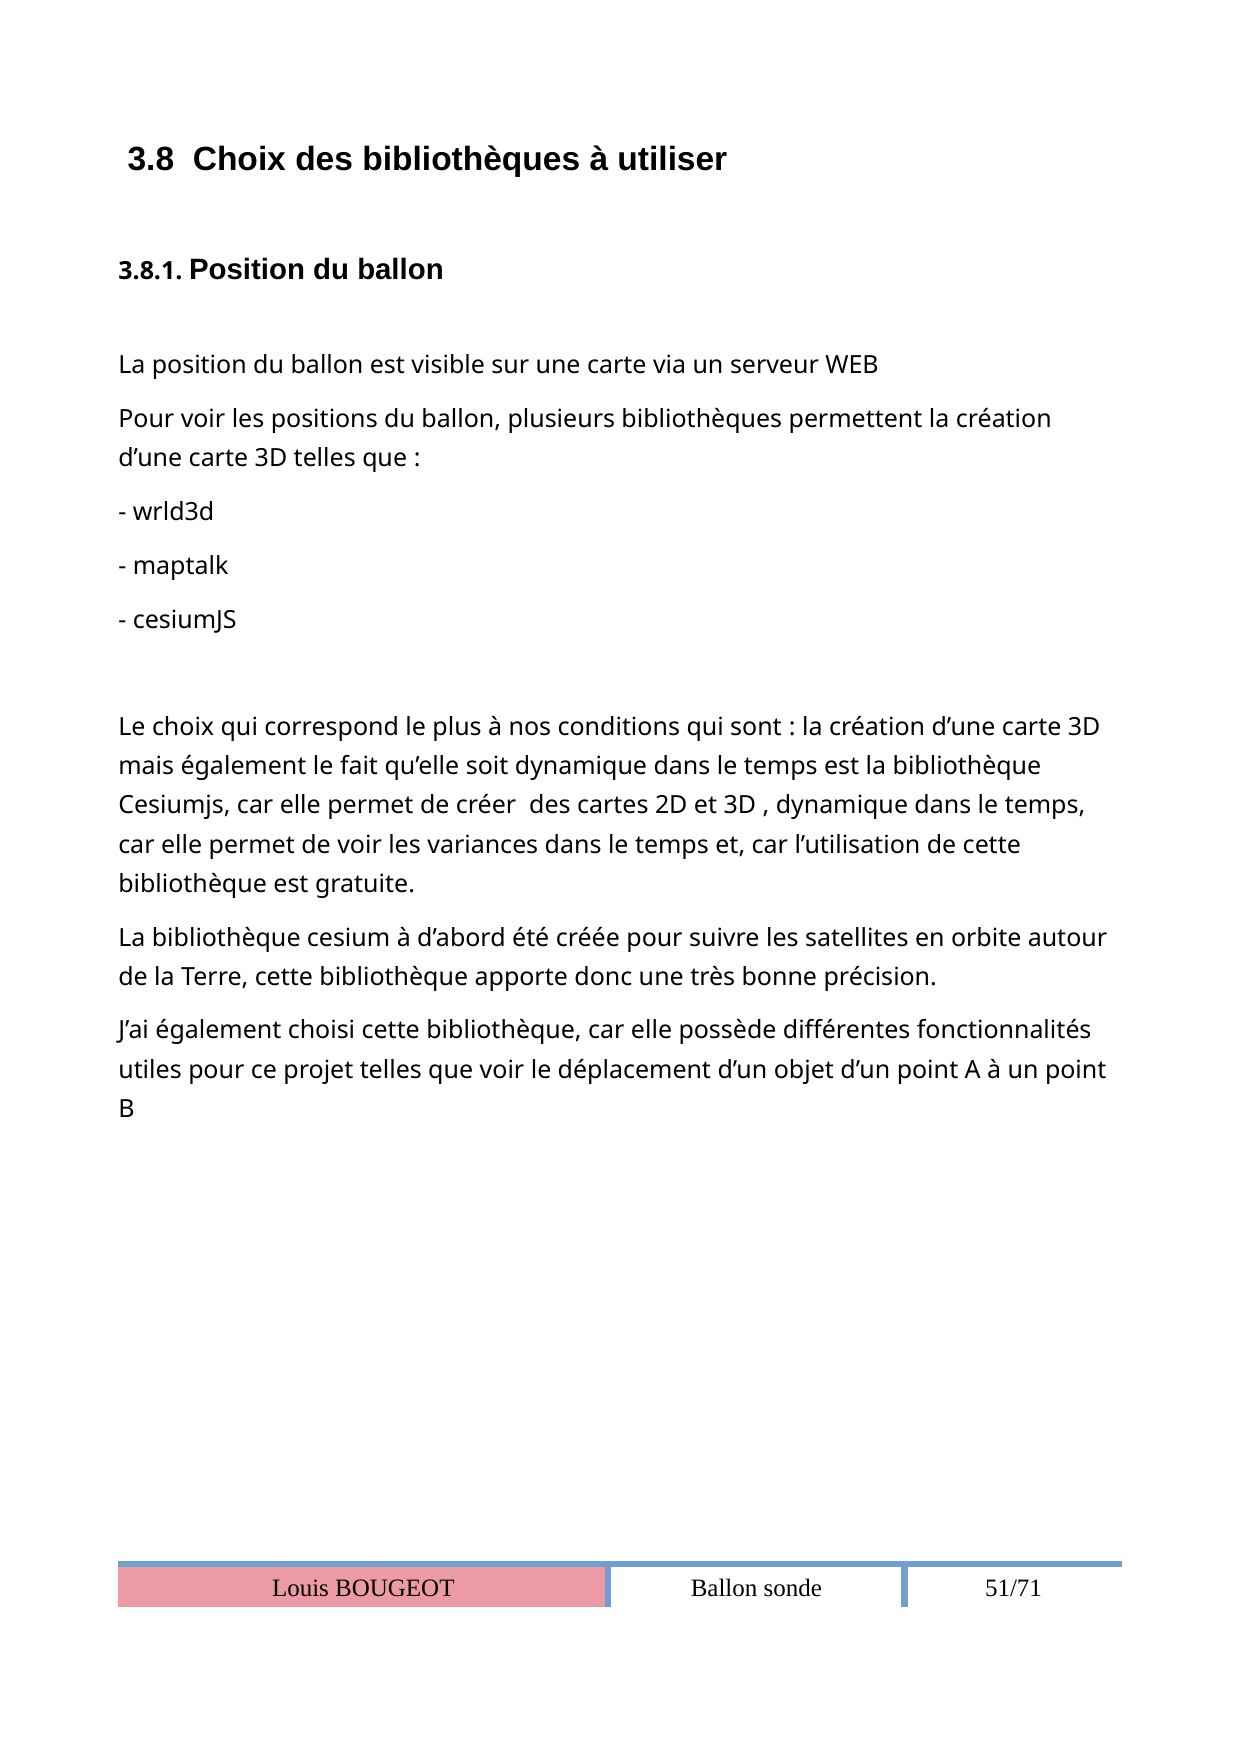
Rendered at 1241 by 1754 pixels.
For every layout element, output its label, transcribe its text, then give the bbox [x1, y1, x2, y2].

text - maptalk [118, 548, 1122, 582]
text La bibliothèque cesium à d’abord été créée pour suivre les satellites en orbite autour de la Terre, cette bibliothèque apporte donc une très bonne précision. [118, 919, 1122, 992]
text Pour voir les positions du ballon, plusieurs bibliothèques permettent la création d’une carte 3D telles que : [118, 401, 1122, 474]
subtitle Choix des bibliothèques à utiliser [118, 139, 1122, 178]
text J’ai également choisi cette bibliothèque, car elle possède différentes fonctionnalités utiles pour ce projet telles que voir le déplacement d’un objet d’un point A à un point B [118, 1012, 1122, 1124]
text La position du ballon est visible sur une carte via un serveur WEB [118, 347, 1122, 381]
subtitle Position du ballon [118, 252, 1122, 287]
text - cesiumJS [118, 601, 1122, 635]
text - wrld3d [118, 494, 1122, 528]
text Le choix qui correspond le plus à nos conditions qui sont : la création d’une carte 3D mais également le fait qu’elle soit dynamique dans le temps est la bibliothèque Cesiumjs, car elle permet de créer des cartes 2D et 3D , dynamique dans le temps, car elle permet de voir les variances dans le temps et, car l’utilisation de cette bibliothèque est gratuite. [118, 709, 1122, 899]
